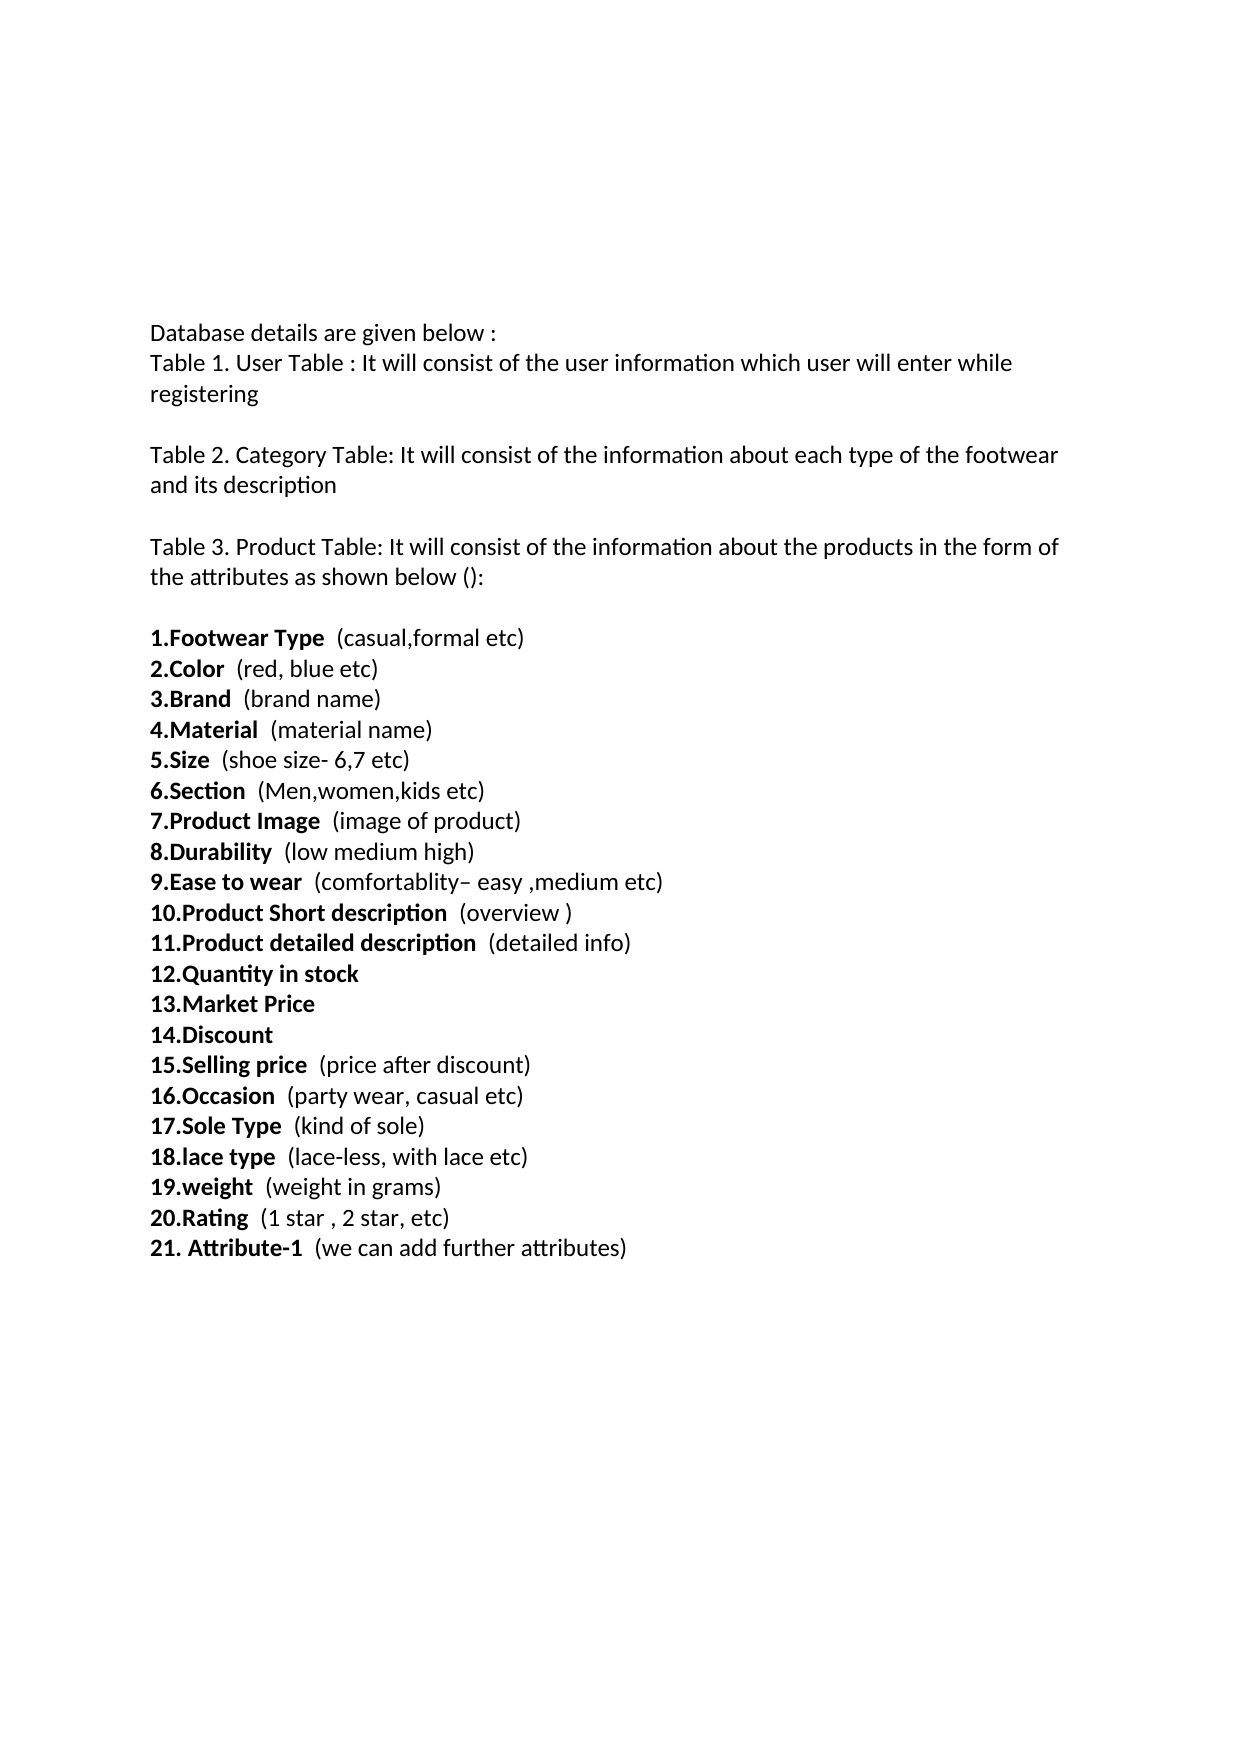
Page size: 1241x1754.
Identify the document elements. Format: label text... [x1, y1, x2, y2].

list 12.Quantity in stock [150, 958, 1090, 988]
list 8.Durability (low medium high) [150, 836, 1090, 866]
list 1.Footwear Type (casual,formal etc) [150, 622, 1090, 653]
list 17.Sole Type (kind of sole) [150, 1111, 1090, 1141]
list 10.Product Short description (overview ) [150, 897, 1090, 927]
list 18.lace type (lace-less, with lace etc) [150, 1141, 1090, 1172]
list 6.Section (Men,women,kids etc) [150, 775, 1090, 805]
list Database details are given below : [150, 317, 1090, 347]
list 14.Discount [150, 1019, 1090, 1049]
list 20.Rating (1 star , 2 star, etc) [150, 1202, 1090, 1233]
list Table 2. Category Table: It will consist of the information about each type of the footwear and its description [150, 439, 1090, 500]
list 21. Attribute-1 (we can add further attributes) [150, 1233, 1090, 1263]
list 7.Product Image (image of product) [150, 805, 1090, 836]
list 15.Selling price (price after discount) [150, 1049, 1090, 1080]
list Table 1. User Table : It will consist of the user information which user will enter while registering [150, 347, 1090, 408]
list 5.Size (shoe size- 6,7 etc) [150, 744, 1090, 775]
list 19.weight (weight in grams) [150, 1172, 1090, 1202]
list 11.Product detailed description (detailed info) [150, 927, 1090, 958]
list 3.Brand (brand name) [150, 683, 1090, 714]
list 2.Color (red, blue etc) [150, 653, 1090, 683]
list 4.Material (material name) [150, 714, 1090, 744]
list 9.Ease to wear (comfortablity– easy ,medium etc) [150, 866, 1090, 897]
list 16.Occasion (party wear, casual etc) [150, 1080, 1090, 1111]
list 13.Market Price [150, 988, 1090, 1019]
list Table 3. Product Table: It will consist of the information about the products in the form of the attributes as shown below (): [150, 531, 1090, 592]
